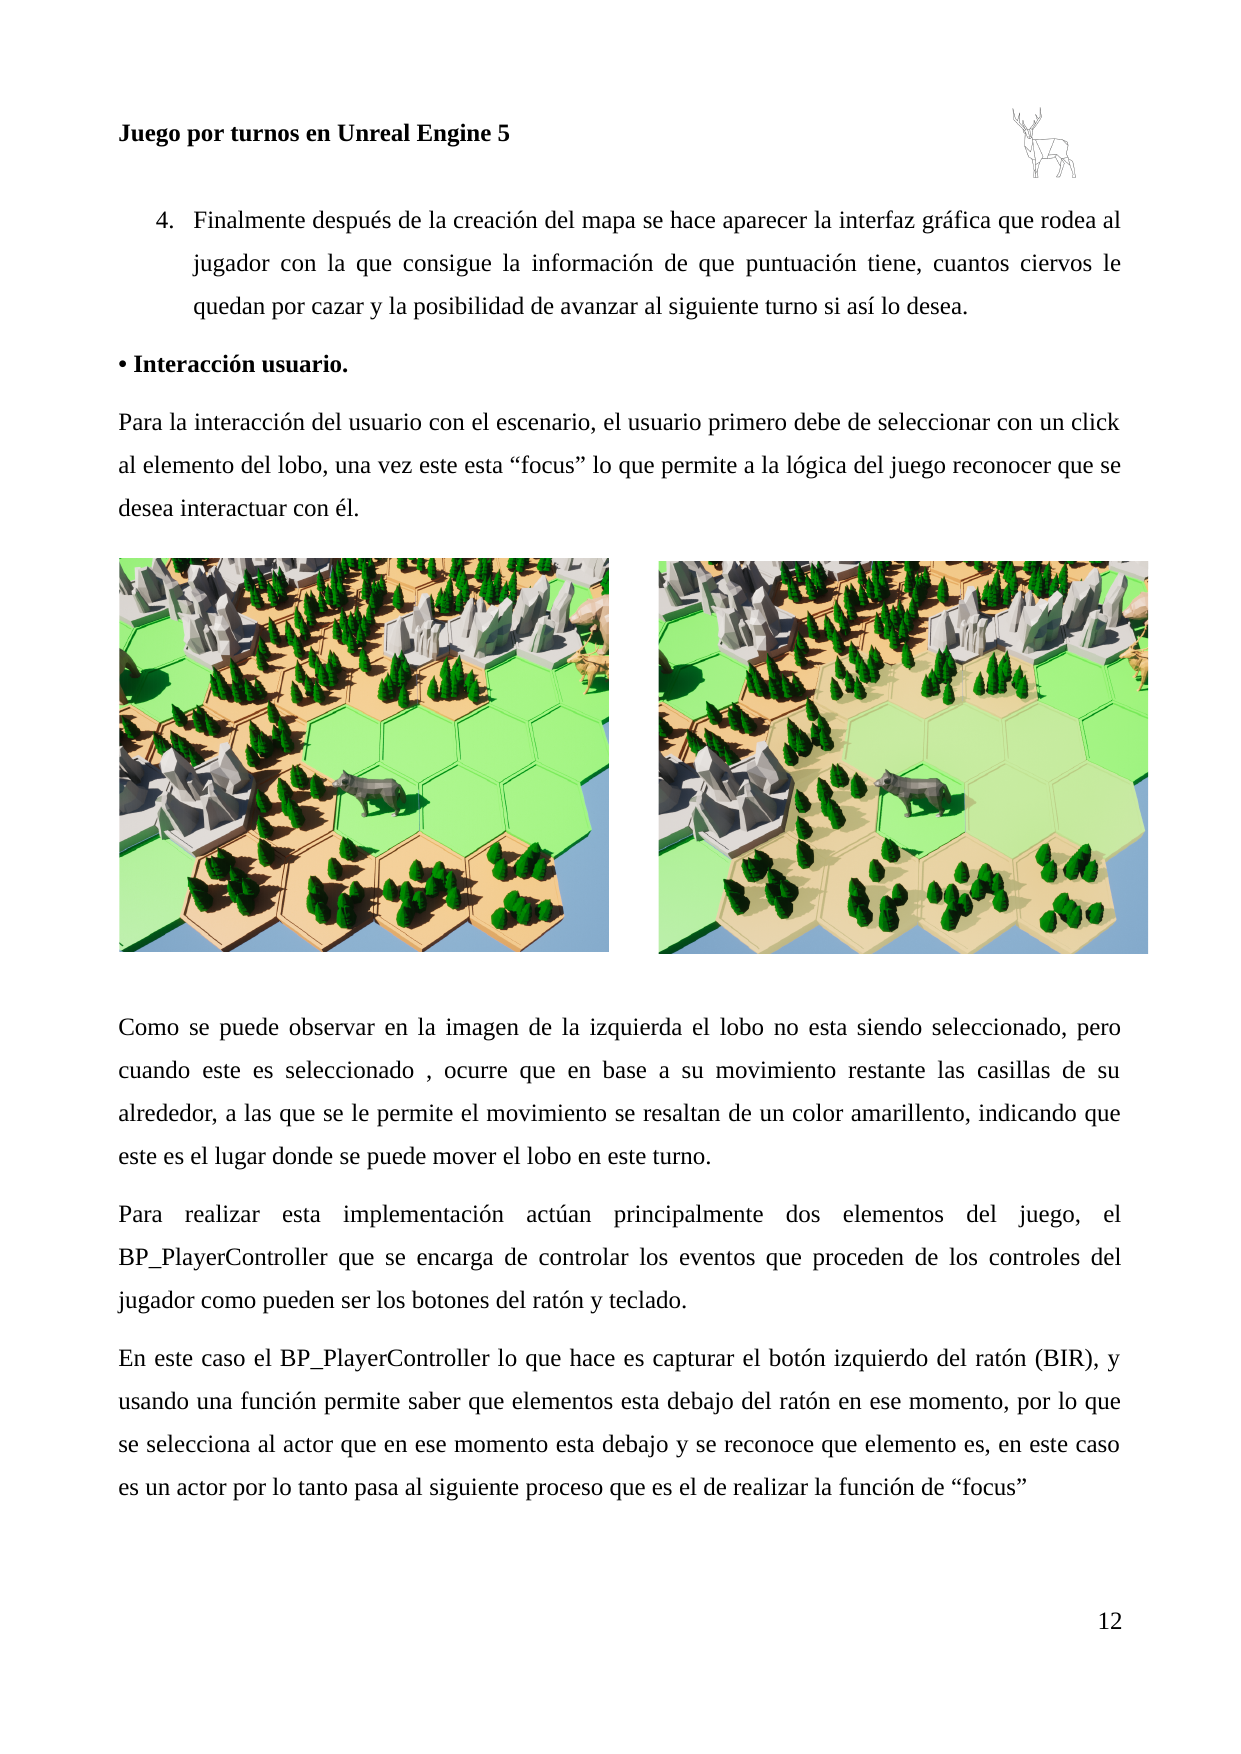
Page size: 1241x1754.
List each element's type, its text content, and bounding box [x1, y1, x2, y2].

picture [1004, 98, 1091, 186]
picture [119, 558, 609, 952]
text Para realizar esta implementación actúan principalmente dos elementos del juego, el BP_PlayerController que se encarga de controlar los eventos que proceden de los controles del jugador como pueden ser los botones del ratón y teclado. [118, 1199, 1122, 1314]
text • Interacción usuario. [118, 349, 1122, 378]
text Para la interacción del usuario con el escenario, el usuario primero debe de seleccionar con un click al elemento del lobo, una vez este esta “focus” lo que permite a la lógica del juego reconocer que se desea interactuar con él. [118, 407, 1122, 522]
text Como se puede observar en la imagen de la izquierda el lobo no esta siendo seleccionado, pero cuando este es seleccionado , ocurre que en base a su movimiento restante las casillas de su alrededor, a las que se le permite el movimiento se resaltan de un color amarillento, indicando que este es el lugar donde se puede mover el lobo en este turno. [118, 1012, 1122, 1170]
text En este caso el BP_PlayerController lo que hace es capturar el botón izquierdo del ratón (BIR), y usando una función permite saber que elementos esta debajo del ratón en ese momento, por lo que se selecciona al actor que en ese momento esta debajo y se reconoce que elemento es, en este caso es un actor por lo tanto pasa al siguiente proceso que es el de realizar la función de “focus” [118, 1343, 1122, 1501]
list Finalmente después de la creación del mapa se hace aparecer la interfaz gráfica que rodea al jugador con la que consigue la información de que puntuación tiene, cuantos ciervos le quedan por cazar y la posibilidad de avanzar al siguiente turno si así lo desea. [156, 205, 1122, 320]
picture [658, 561, 1149, 954]
